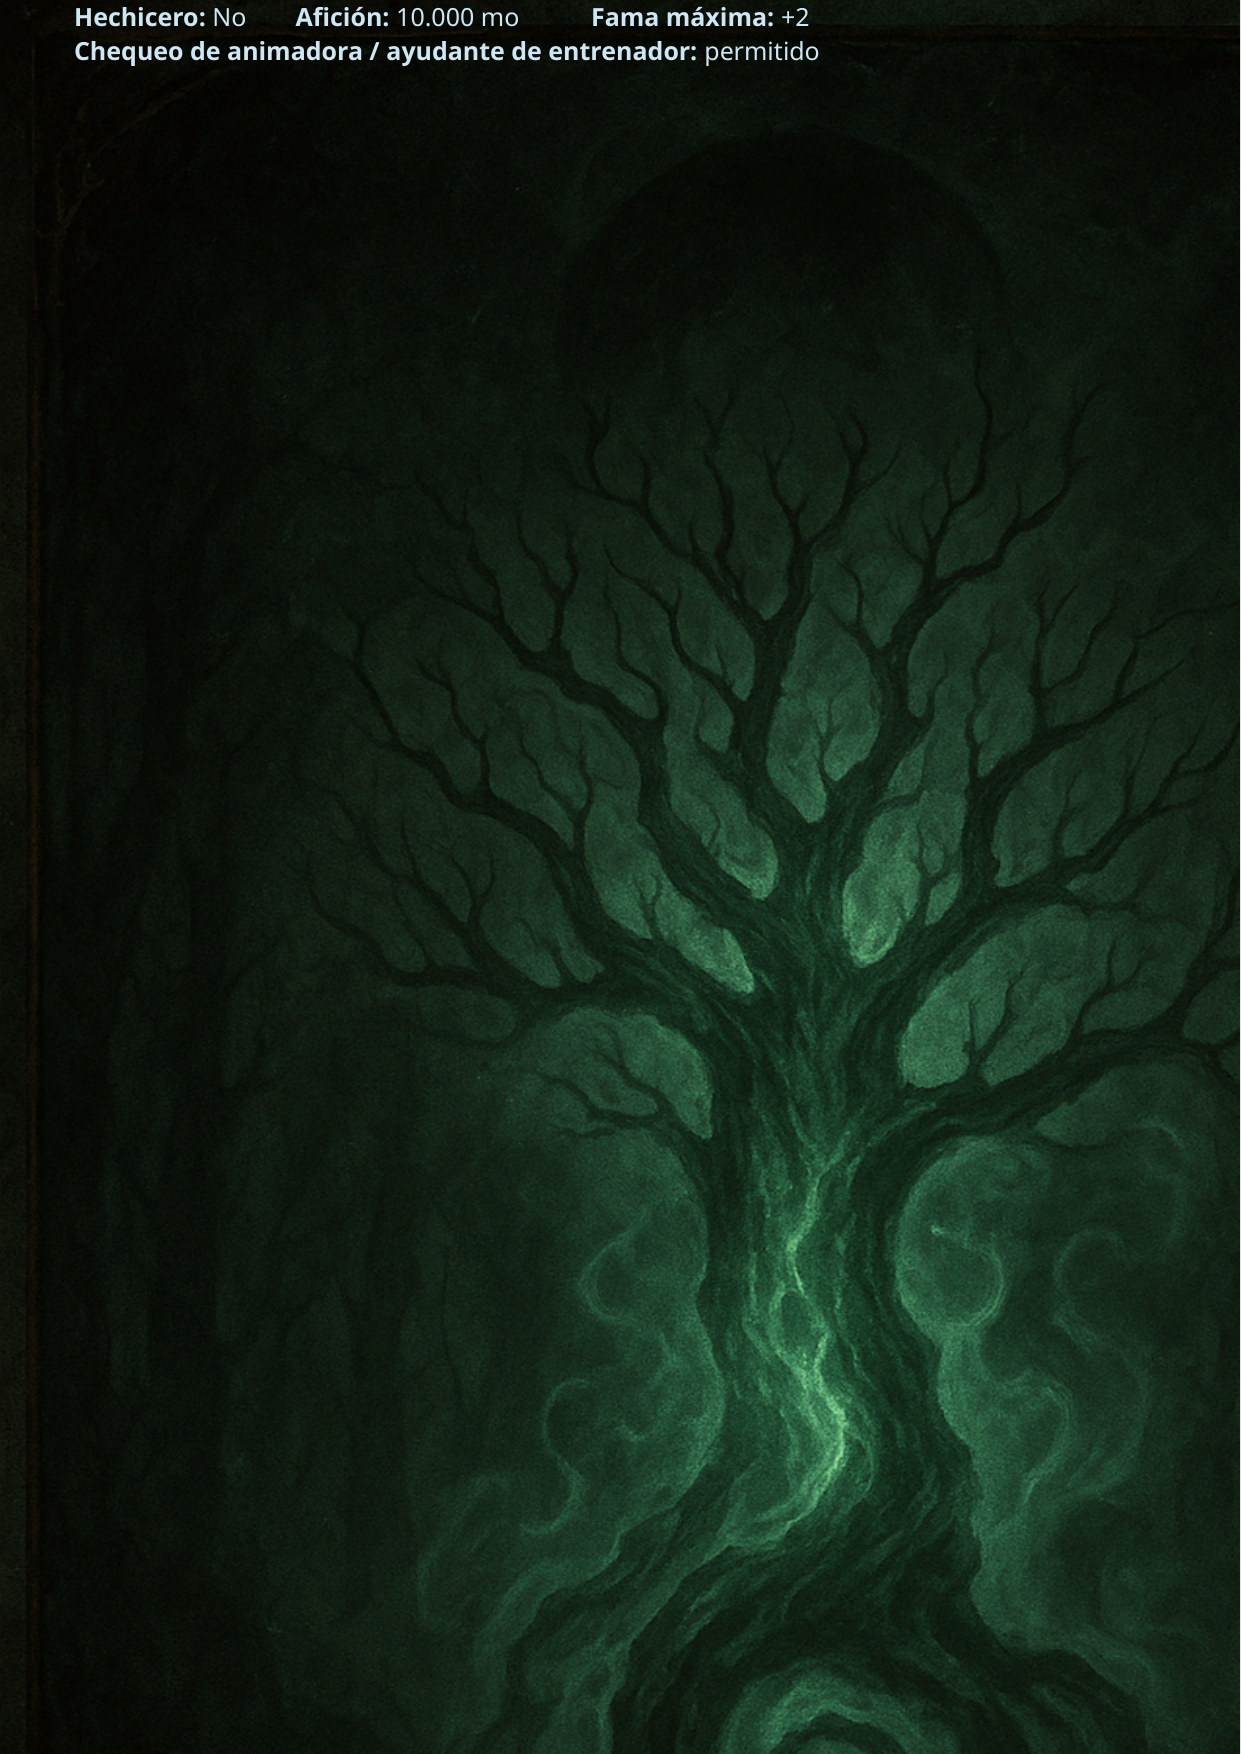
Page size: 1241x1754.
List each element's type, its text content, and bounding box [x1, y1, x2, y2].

text Hechicero: No Afición: 10.000 mo Fama máxima: +2 Chequeo de animadora / ayudante de entrenador: permitido [74, 0, 1240, 68]
picture [0, 0, 1241, 1754]
